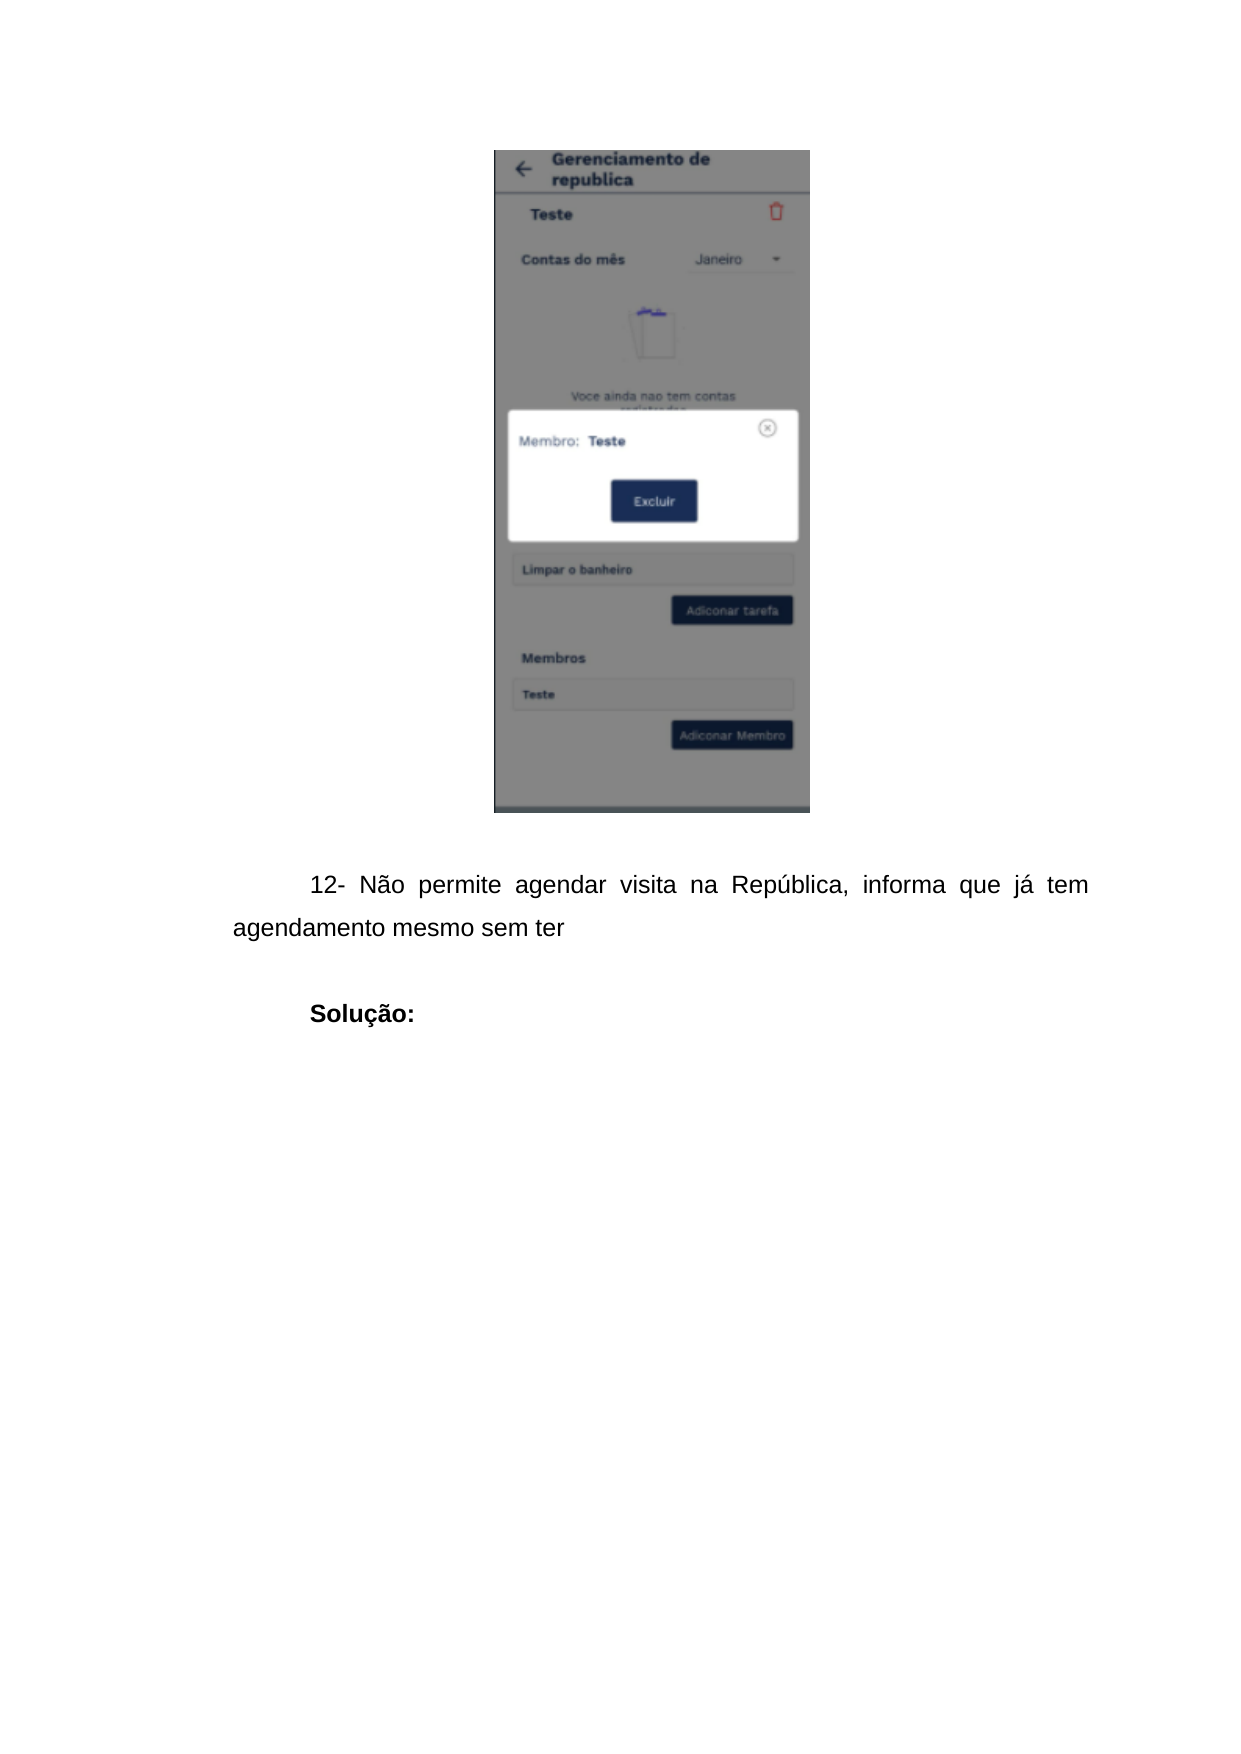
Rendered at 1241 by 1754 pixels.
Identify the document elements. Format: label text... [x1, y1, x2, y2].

picture [494, 150, 810, 813]
text Solução: [233, 999, 1090, 1028]
text 12- Não permite agendar visita na República, informa que já tem agendamento mesmo sem ter [233, 870, 1090, 942]
